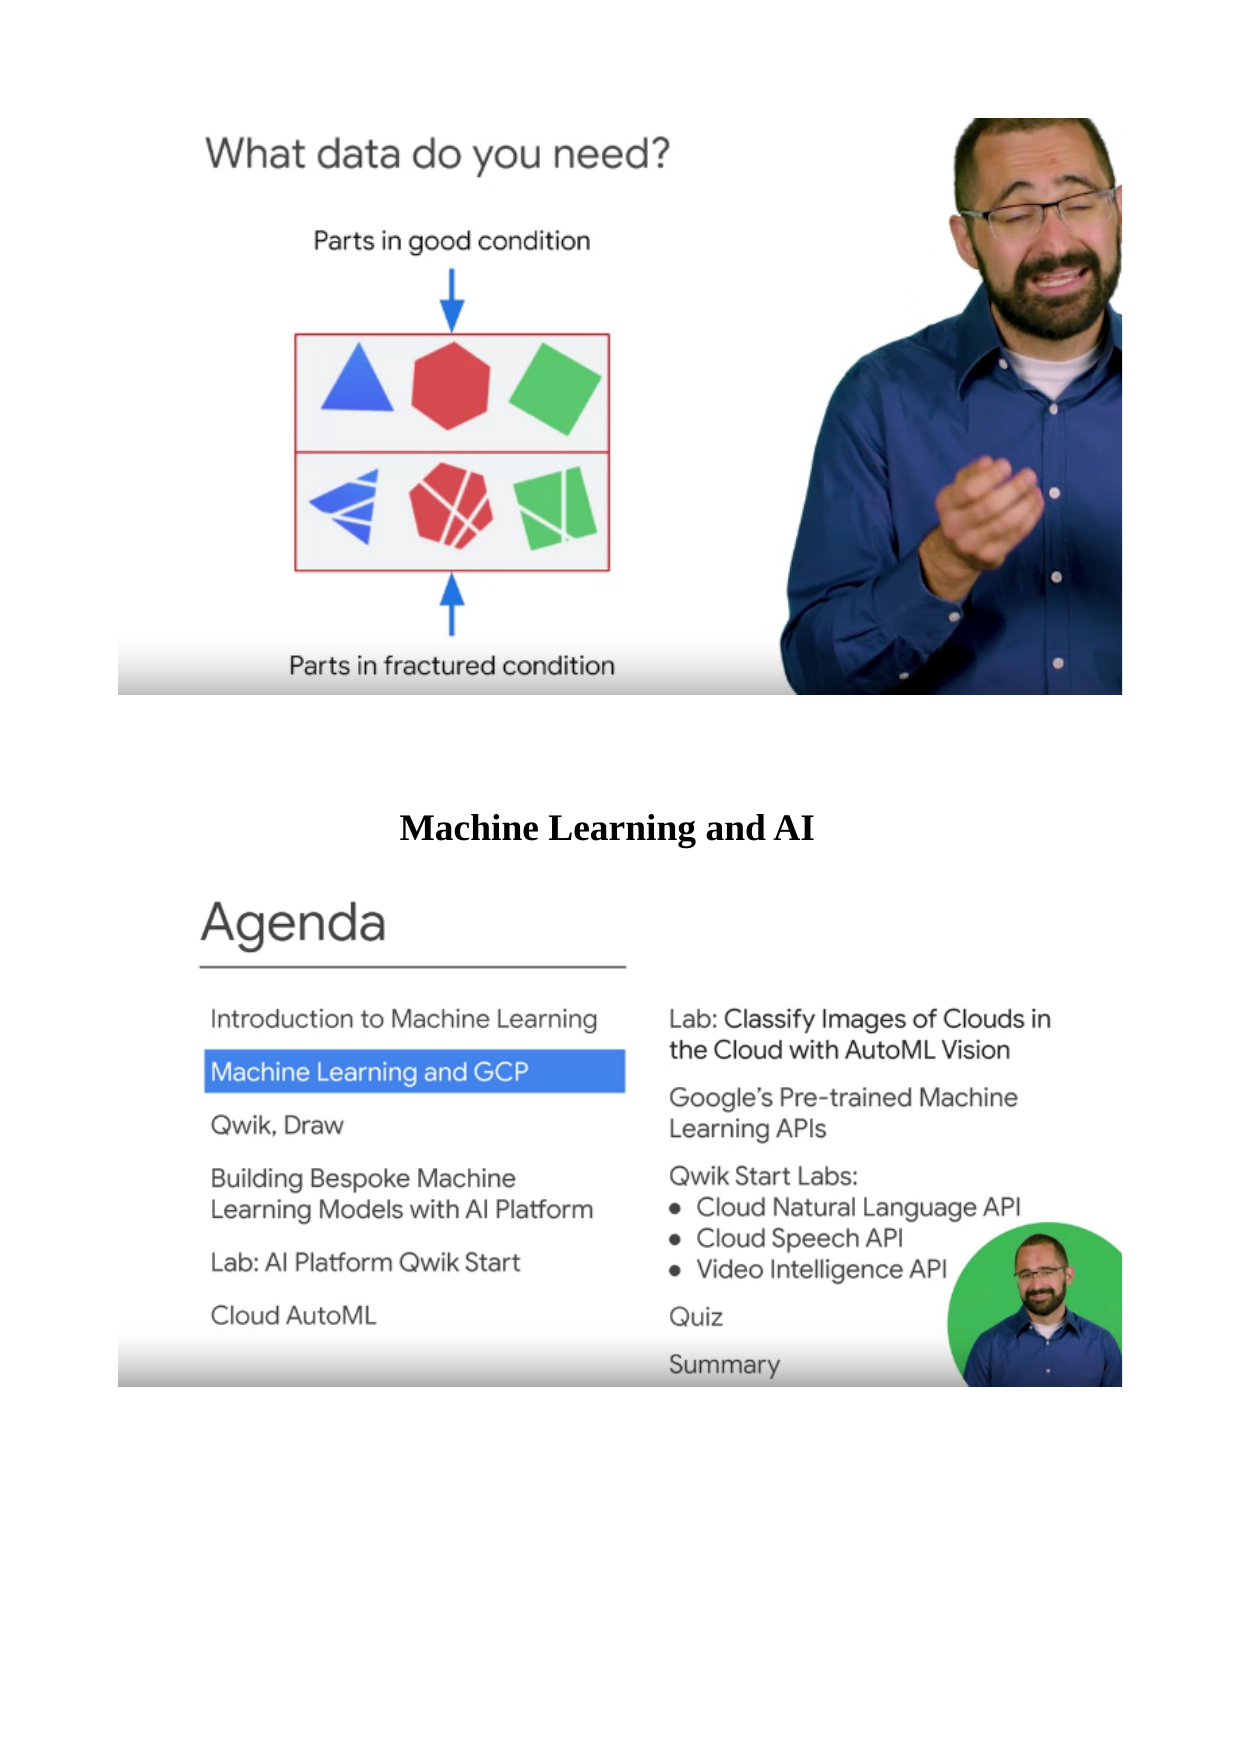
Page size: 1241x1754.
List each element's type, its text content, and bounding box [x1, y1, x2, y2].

picture [118, 889, 1123, 1387]
subtitle Machine Learning and AI [118, 805, 1122, 848]
picture [118, 118, 1123, 695]
